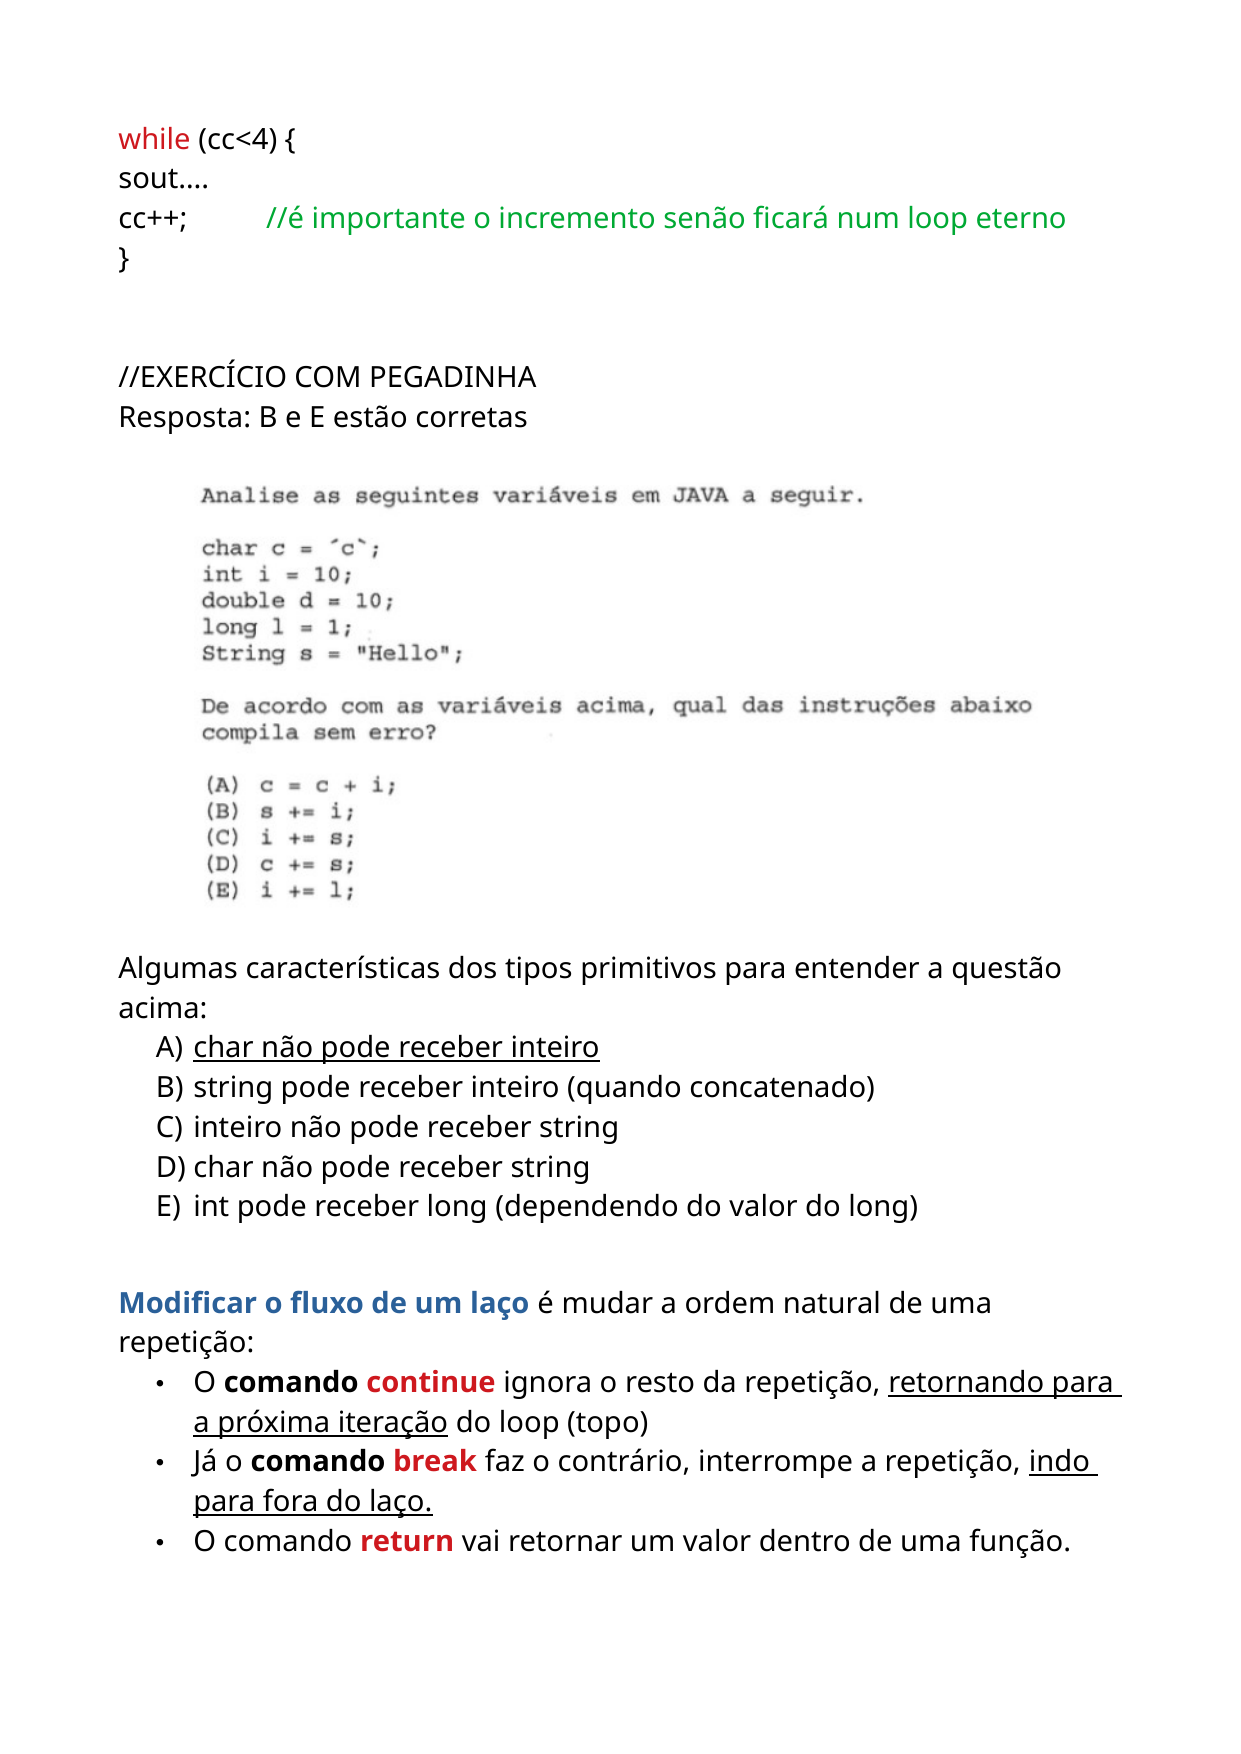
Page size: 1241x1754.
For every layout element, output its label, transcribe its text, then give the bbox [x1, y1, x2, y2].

picture [184, 475, 1057, 914]
list O comando continue ignora o resto da repetição, retornando para a próxima iteração do loop (topo) [156, 1361, 1122, 1441]
text Algumas características dos tipos primitivos para entender a questão acima: [118, 947, 1122, 1027]
text while (cc<4) { [118, 118, 1122, 158]
text Resposta: B e E estão corretas [118, 396, 1122, 436]
list char não pode receber inteiro [156, 1027, 1122, 1066]
list string pode receber inteiro (quando concatenado) [156, 1066, 1122, 1106]
list O comando return vai retornar um valor dentro de uma função. [156, 1520, 1122, 1560]
list inteiro não pode receber string [156, 1106, 1122, 1146]
list int pode receber long (dependendo do valor do long) [156, 1186, 1122, 1225]
text sout…. [118, 158, 1122, 197]
text } [118, 237, 1122, 277]
text Modificar o fluxo de um laço é mudar a ordem natural de uma repetição: [118, 1282, 1122, 1361]
list char não pode receber string [156, 1146, 1122, 1186]
text cc++; //é importante o incremento senão ficará num loop eterno [118, 197, 1122, 237]
list Já o comando break faz o contrário, interrompe a repetição, indo para fora do laço. [156, 1441, 1122, 1520]
text //EXERCÍCIO COM PEGADINHA [118, 356, 1122, 396]
